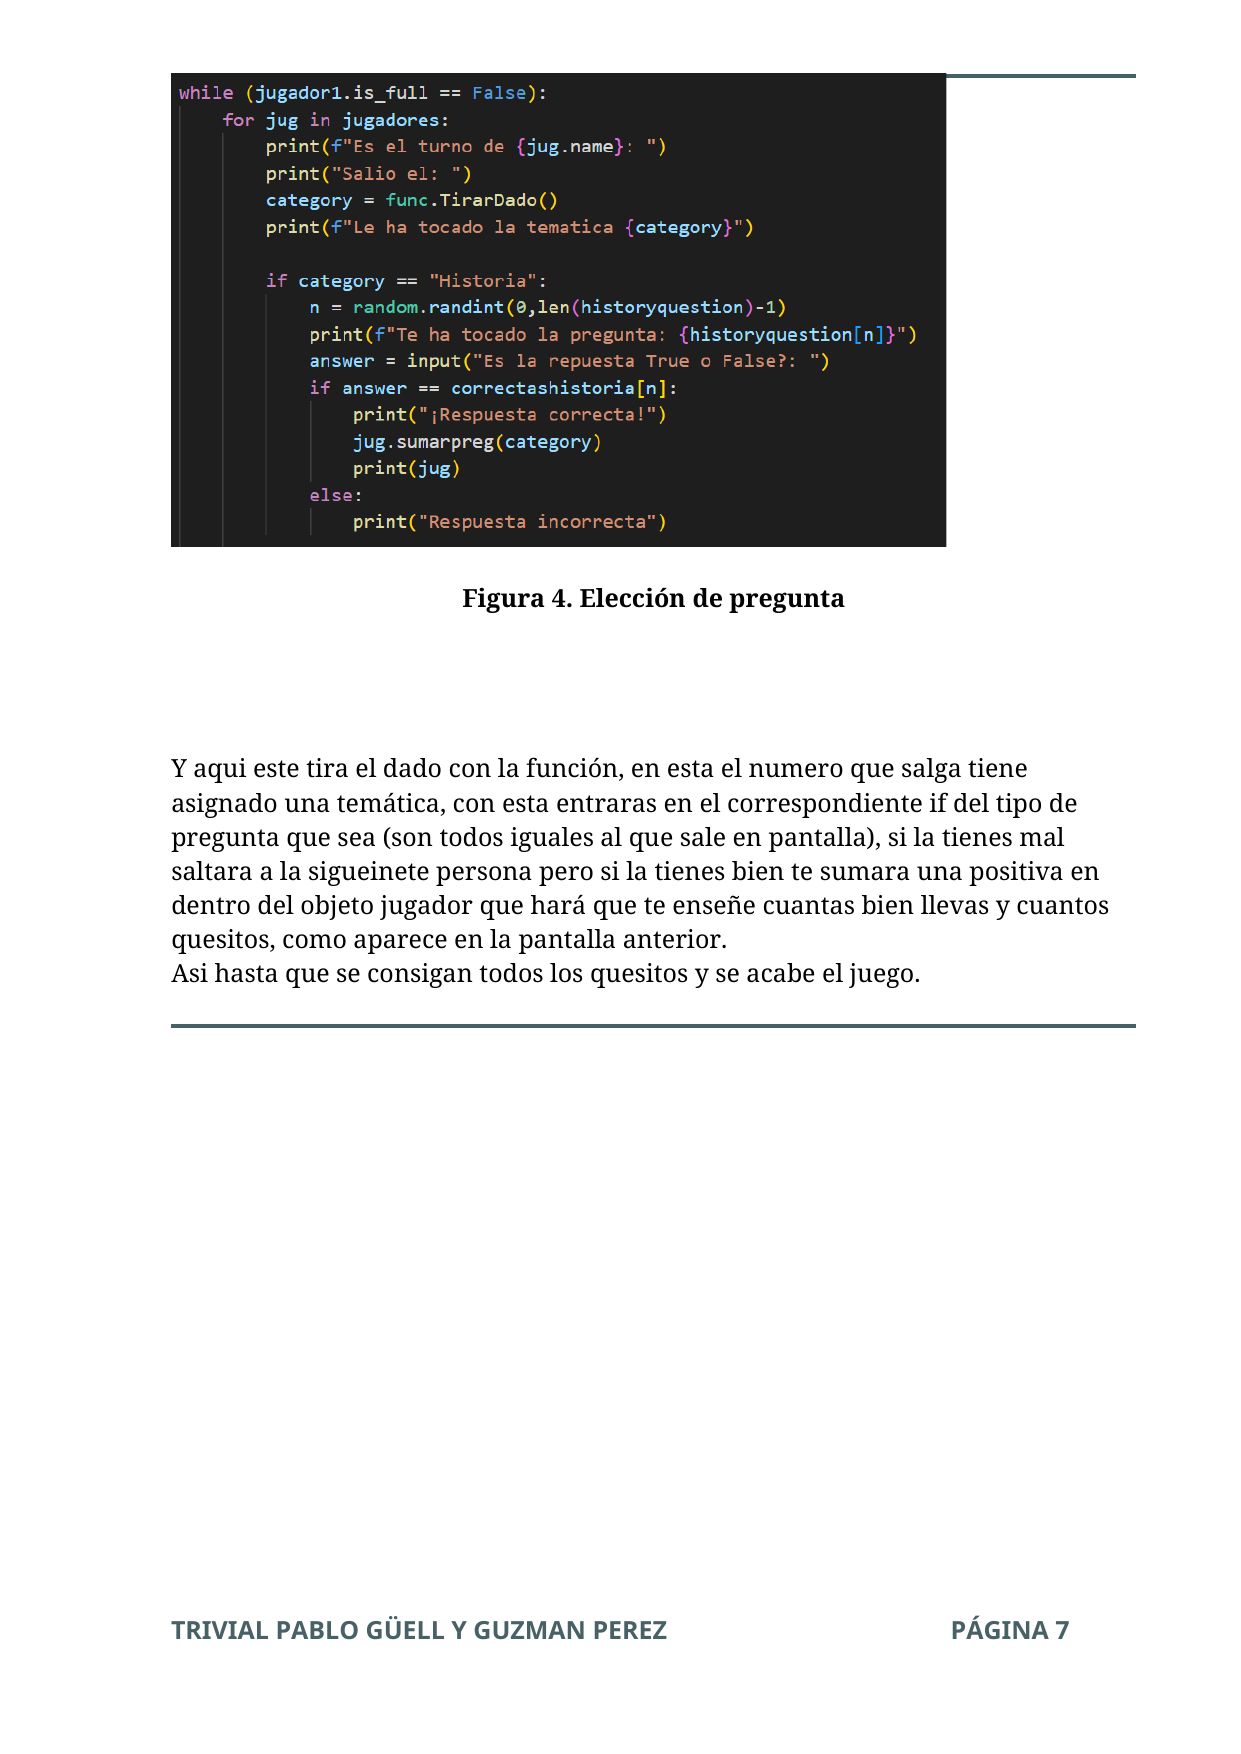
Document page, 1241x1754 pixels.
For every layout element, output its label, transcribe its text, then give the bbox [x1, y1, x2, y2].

table_header [59, 74, 171, 1024]
table_cell [733, 1028, 958, 1062]
table_cell [59, 1024, 283, 1062]
table_cell [508, 1028, 733, 1062]
table_cell [1136, 1063, 1240, 1096]
table_cell [283, 1028, 508, 1062]
table_cell [59, 1063, 171, 1096]
table_cell [958, 1024, 1240, 1062]
table_cell [171, 1063, 1136, 1096]
table_header [1136, 74, 1240, 1024]
table_header Figura 4. Elección de pregunta Y aqui este tira el dado con la función, en esta el numero que salga tiene asignado una temática, con esta entraras en el correspondiente if del tipo de pregunta que sea (son todos iguales al que sale en pantalla), si la tienes mal saltara a la sigueinete persona pero si la tienes bien te sumara una positiva en dentro del objeto jugador que hará que te enseñe cuantas bien llevas y cuantos quesitos, como aparece en la pantalla anterior. Asi hasta que se consigan todos los quesitos y se acabe el juego. [171, 78, 1136, 1024]
